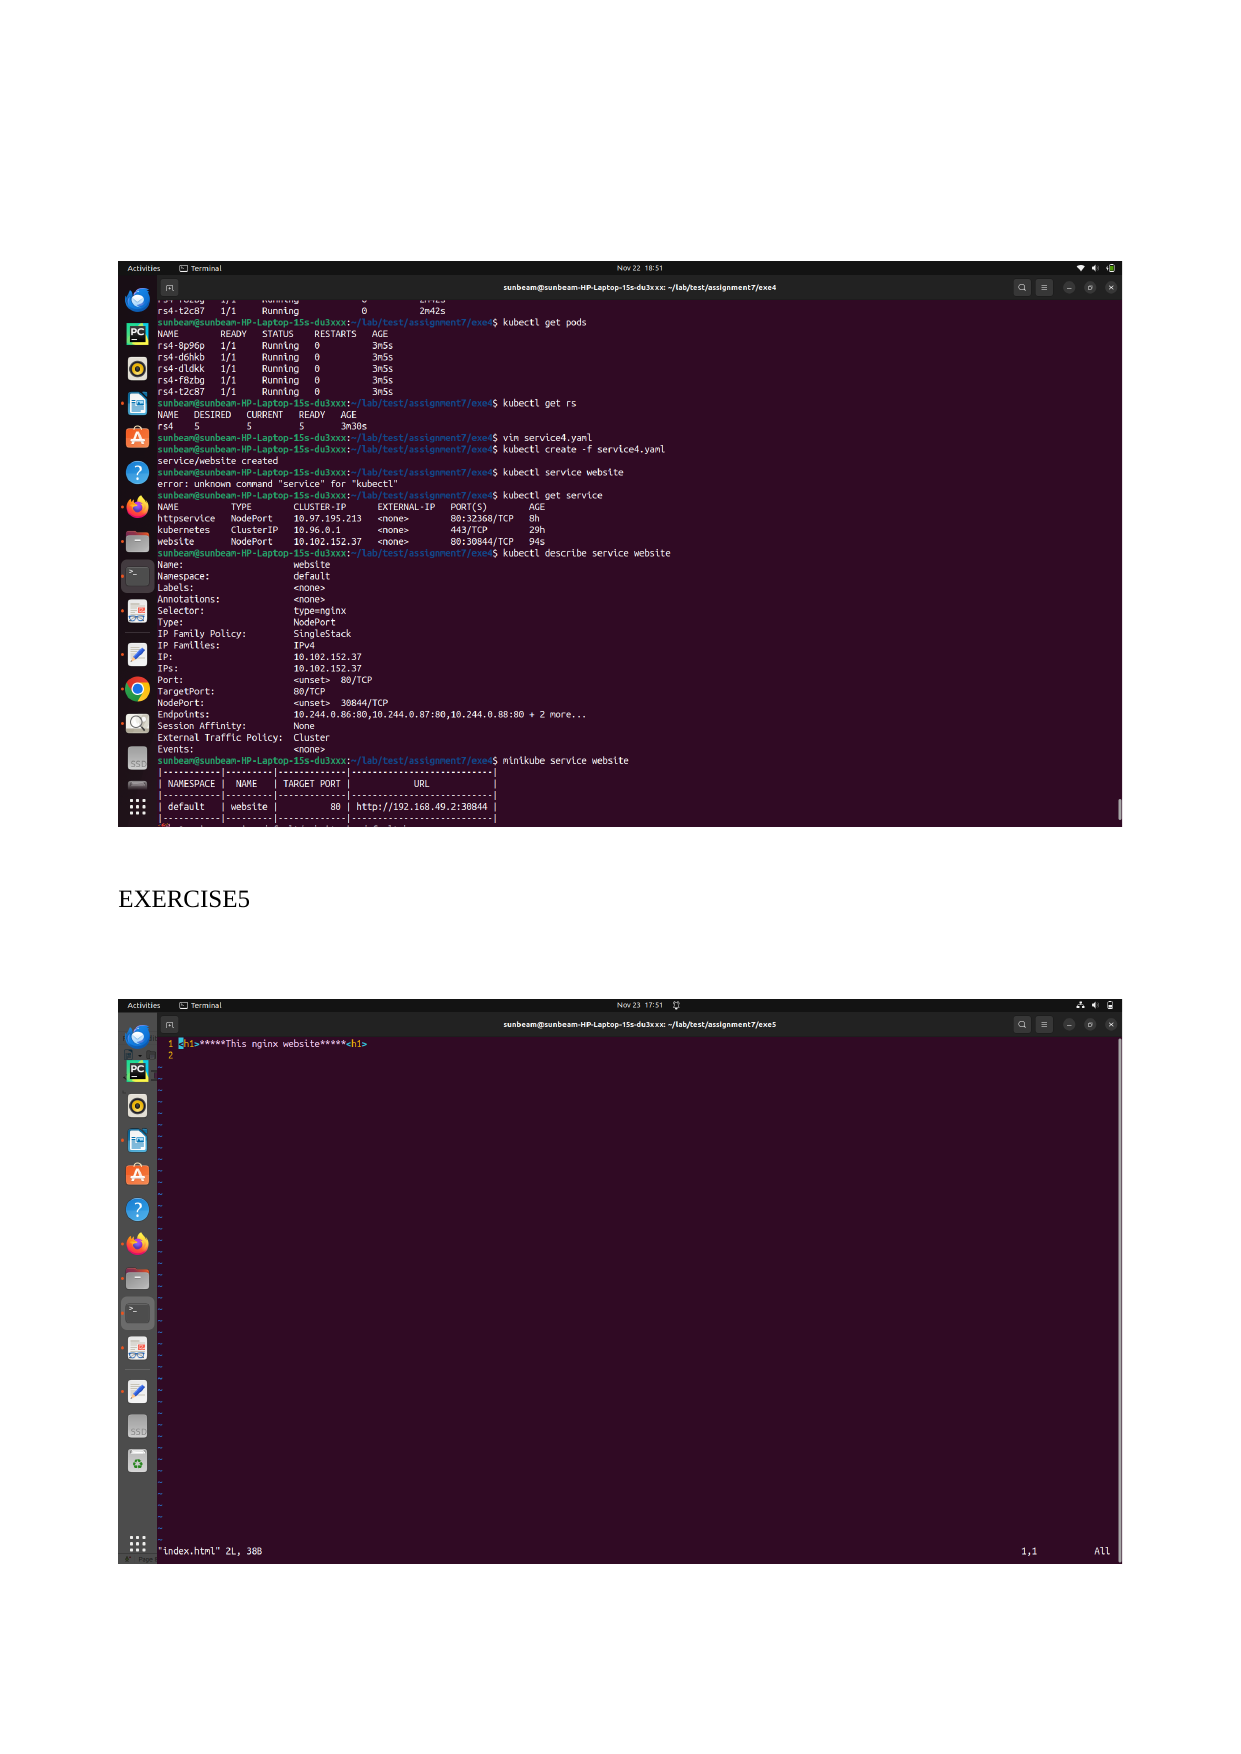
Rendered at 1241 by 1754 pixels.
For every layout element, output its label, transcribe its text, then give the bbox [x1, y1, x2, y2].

picture [118, 261, 1123, 827]
text EXERCISE5 [118, 884, 1122, 913]
picture [118, 999, 1123, 1564]
